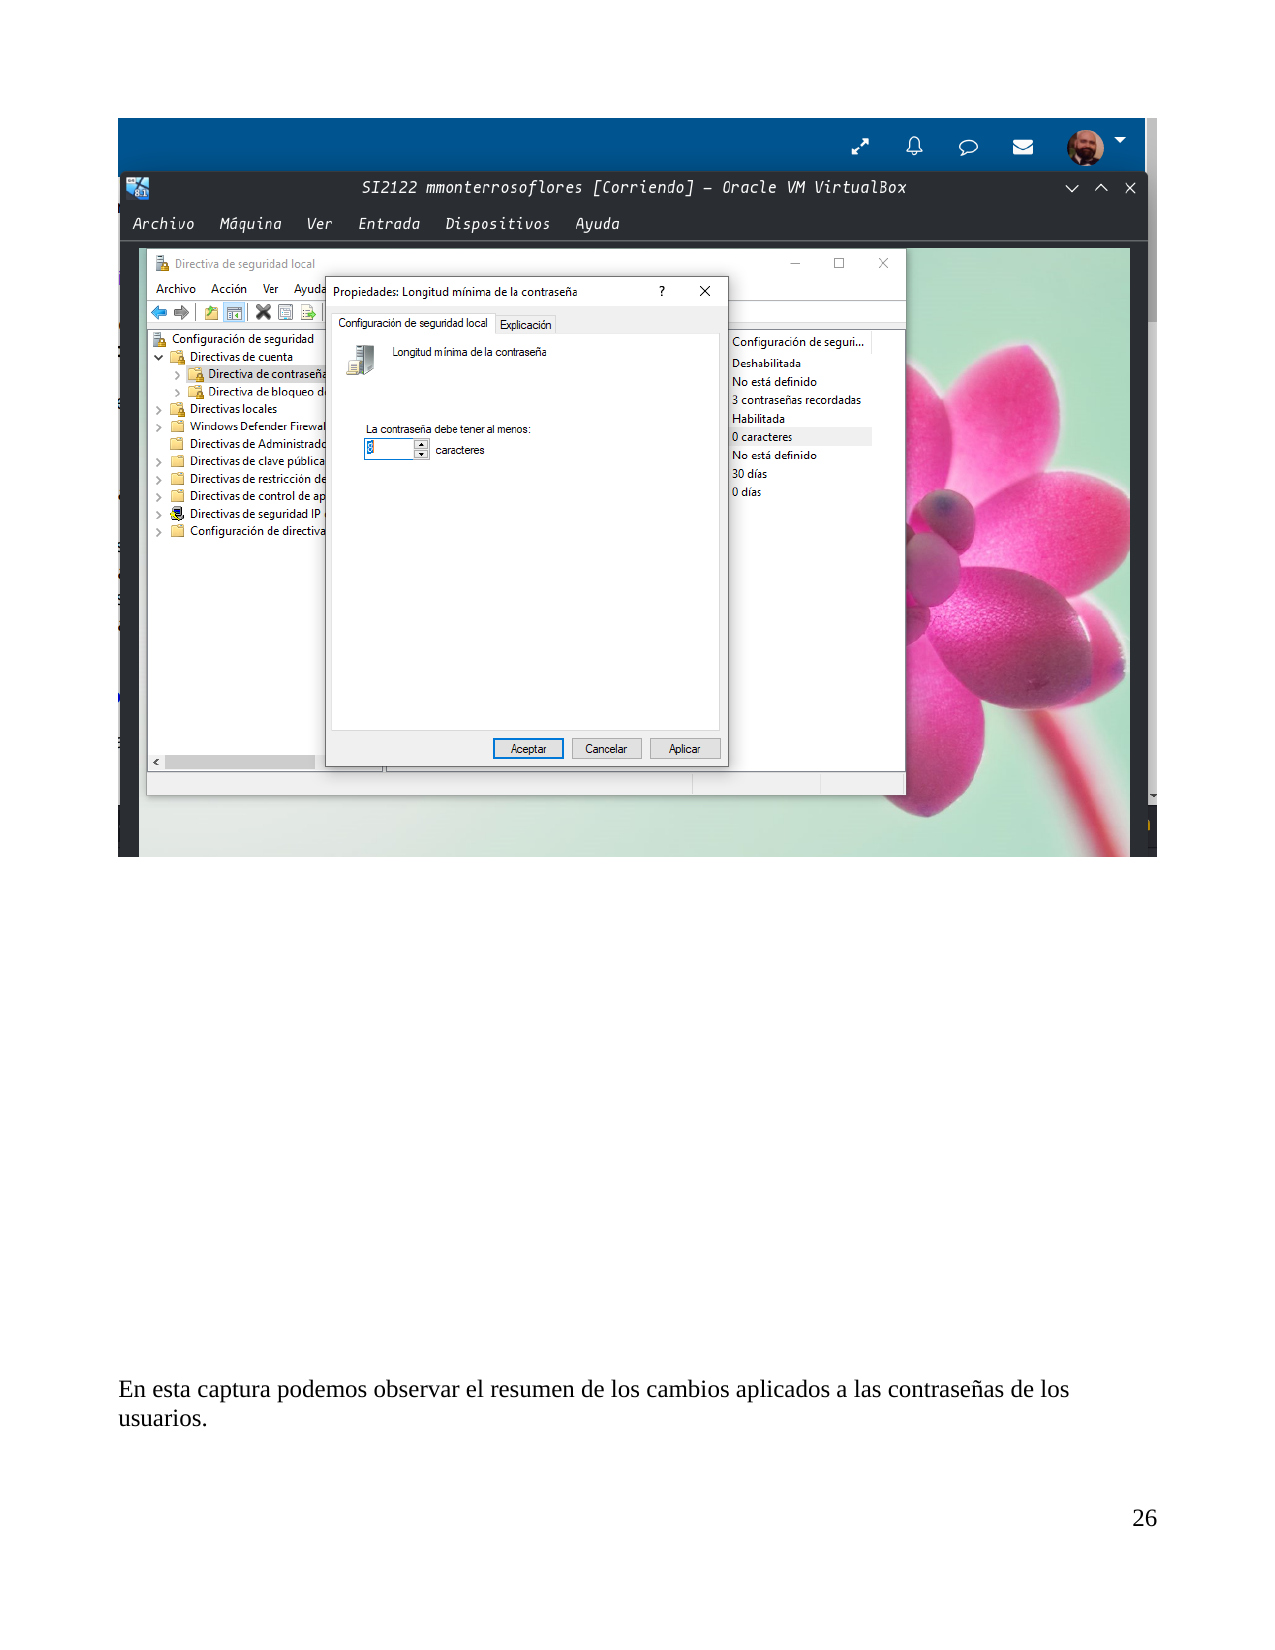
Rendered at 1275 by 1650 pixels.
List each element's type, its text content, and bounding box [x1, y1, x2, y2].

picture [118, 118, 1157, 857]
text En esta captura podemos observar el resumen de los cambios aplicados a las contraseñas de los usuarios. [118, 1374, 1157, 1432]
table_header [118, 857, 1157, 885]
